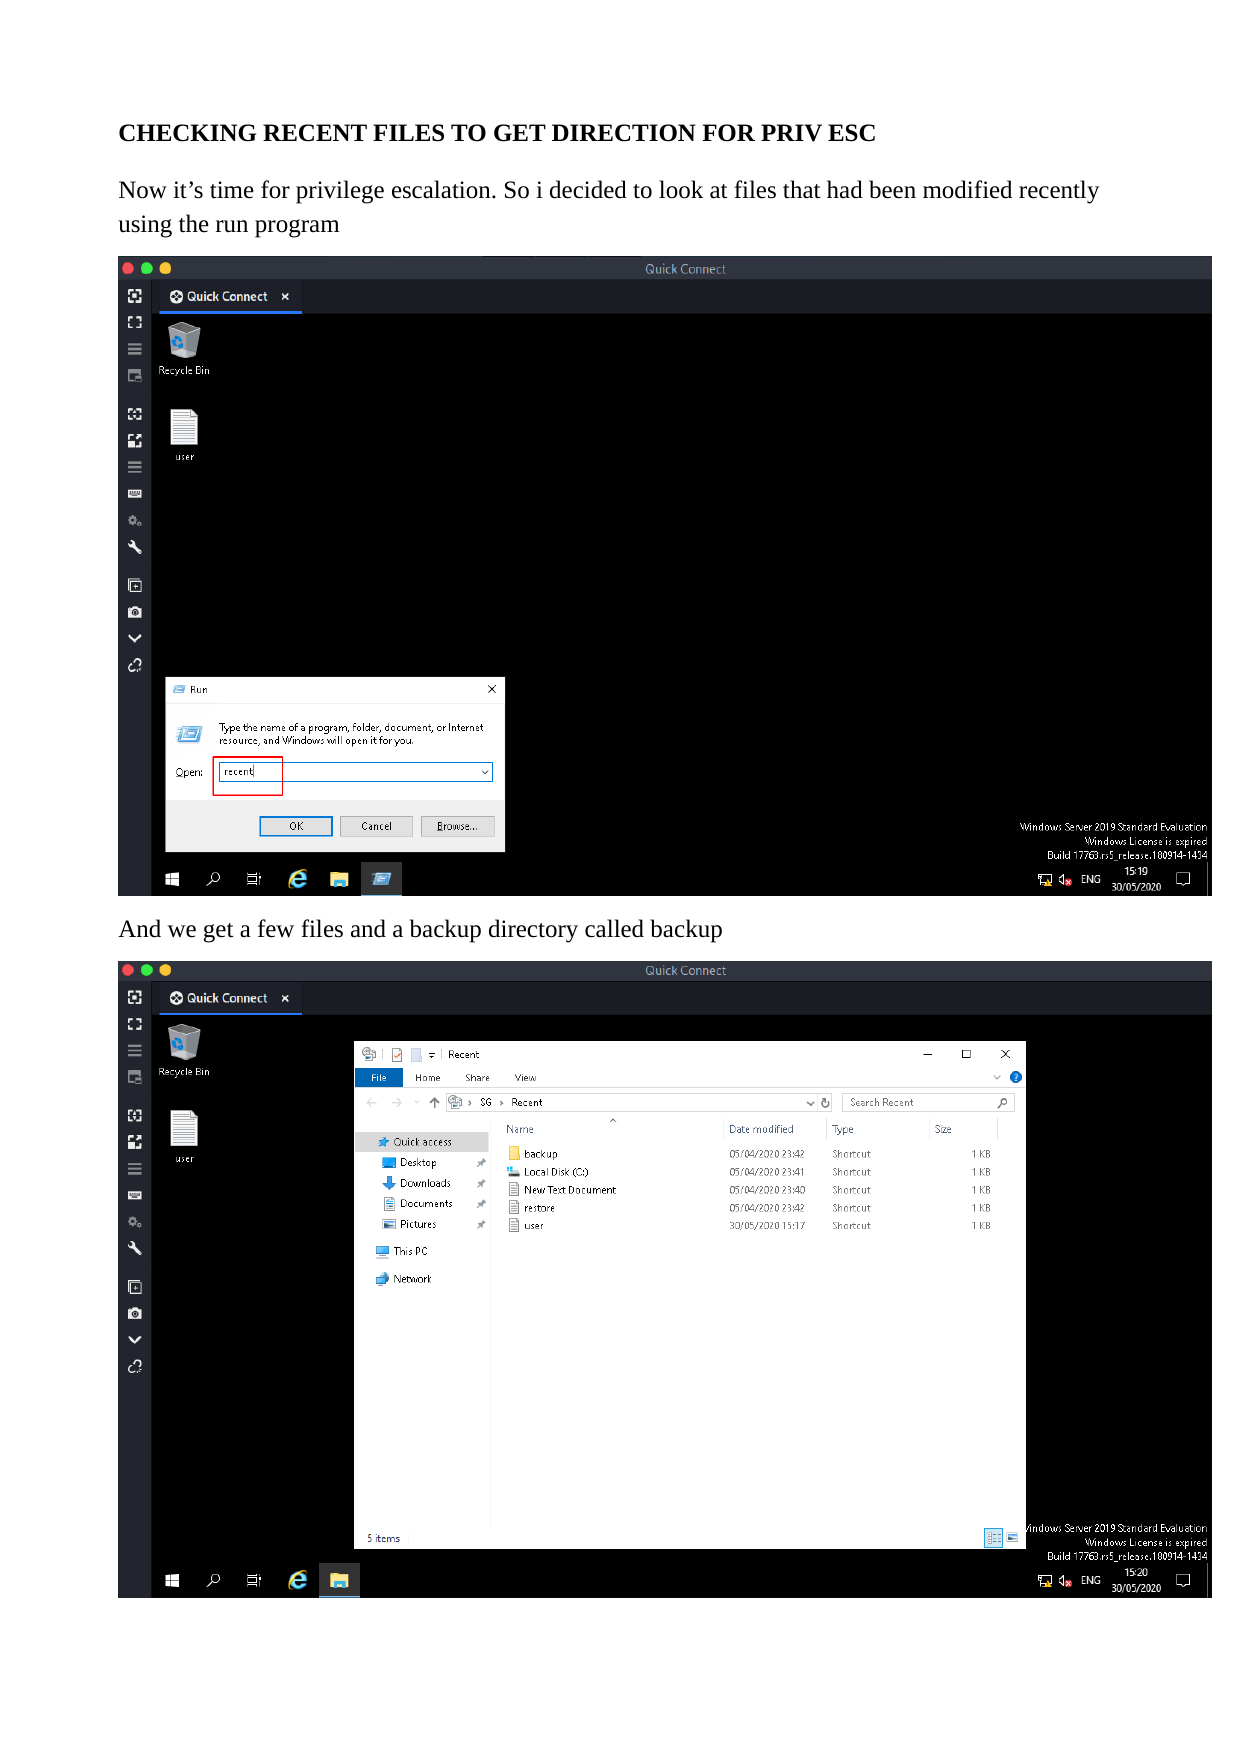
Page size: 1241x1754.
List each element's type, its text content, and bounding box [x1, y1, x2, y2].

text And we get a few files and a backup directory called backup [118, 914, 1122, 943]
text Now it’s time for privilege escalation. So i decided to look at files that had been modified recently using the run program [118, 176, 1122, 237]
picture [118, 961, 1212, 1598]
text CHECKING RECENT FILES TO GET DIRECTION FOR PRIV ESC [118, 118, 1122, 147]
picture [118, 256, 1212, 896]
